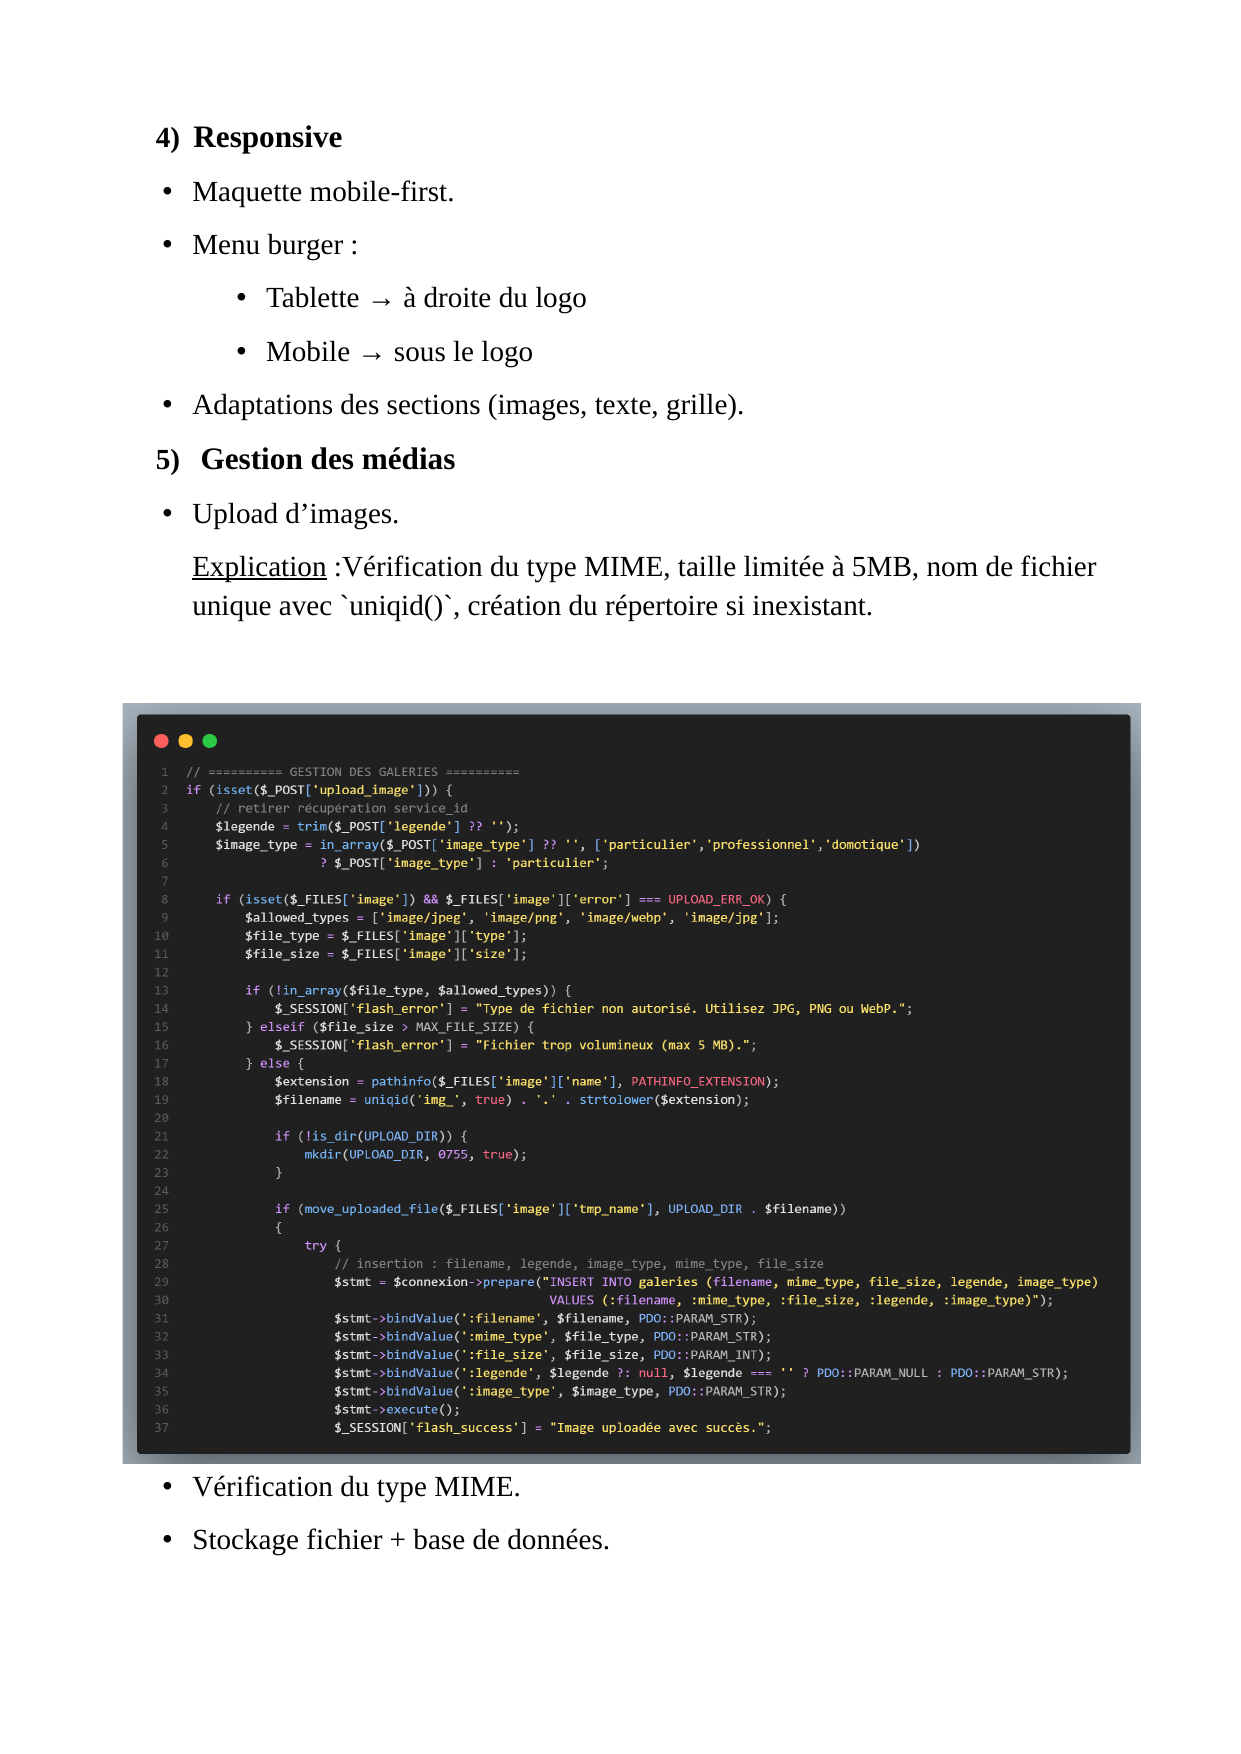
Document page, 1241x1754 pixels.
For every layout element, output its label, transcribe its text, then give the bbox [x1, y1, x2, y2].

subtitle Responsive [156, 118, 1122, 154]
list Mobile → sous le logo [236, 334, 1122, 367]
list Menu burger : [162, 227, 1122, 261]
list Tablette → à droite du logo [236, 280, 1122, 314]
list Adaptations des sections (images, texte, grille). [162, 387, 1122, 421]
list Vérification du type MIME. [162, 1464, 1122, 1503]
list Stockage fichier + base de données. [162, 1522, 1122, 1556]
list Maquette mobile-first. [162, 174, 1122, 208]
subtitle Gestion des médias [156, 440, 1122, 476]
list Upload d’images. [162, 496, 1122, 529]
list Explication :Vérification du type MIME, taille limitée à 5MB, nom de fichier unique avec `uniqid()`, création du répertoire si inexistant. [162, 549, 1122, 621]
picture [122, 703, 1141, 1464]
list [162, 694, 1122, 703]
